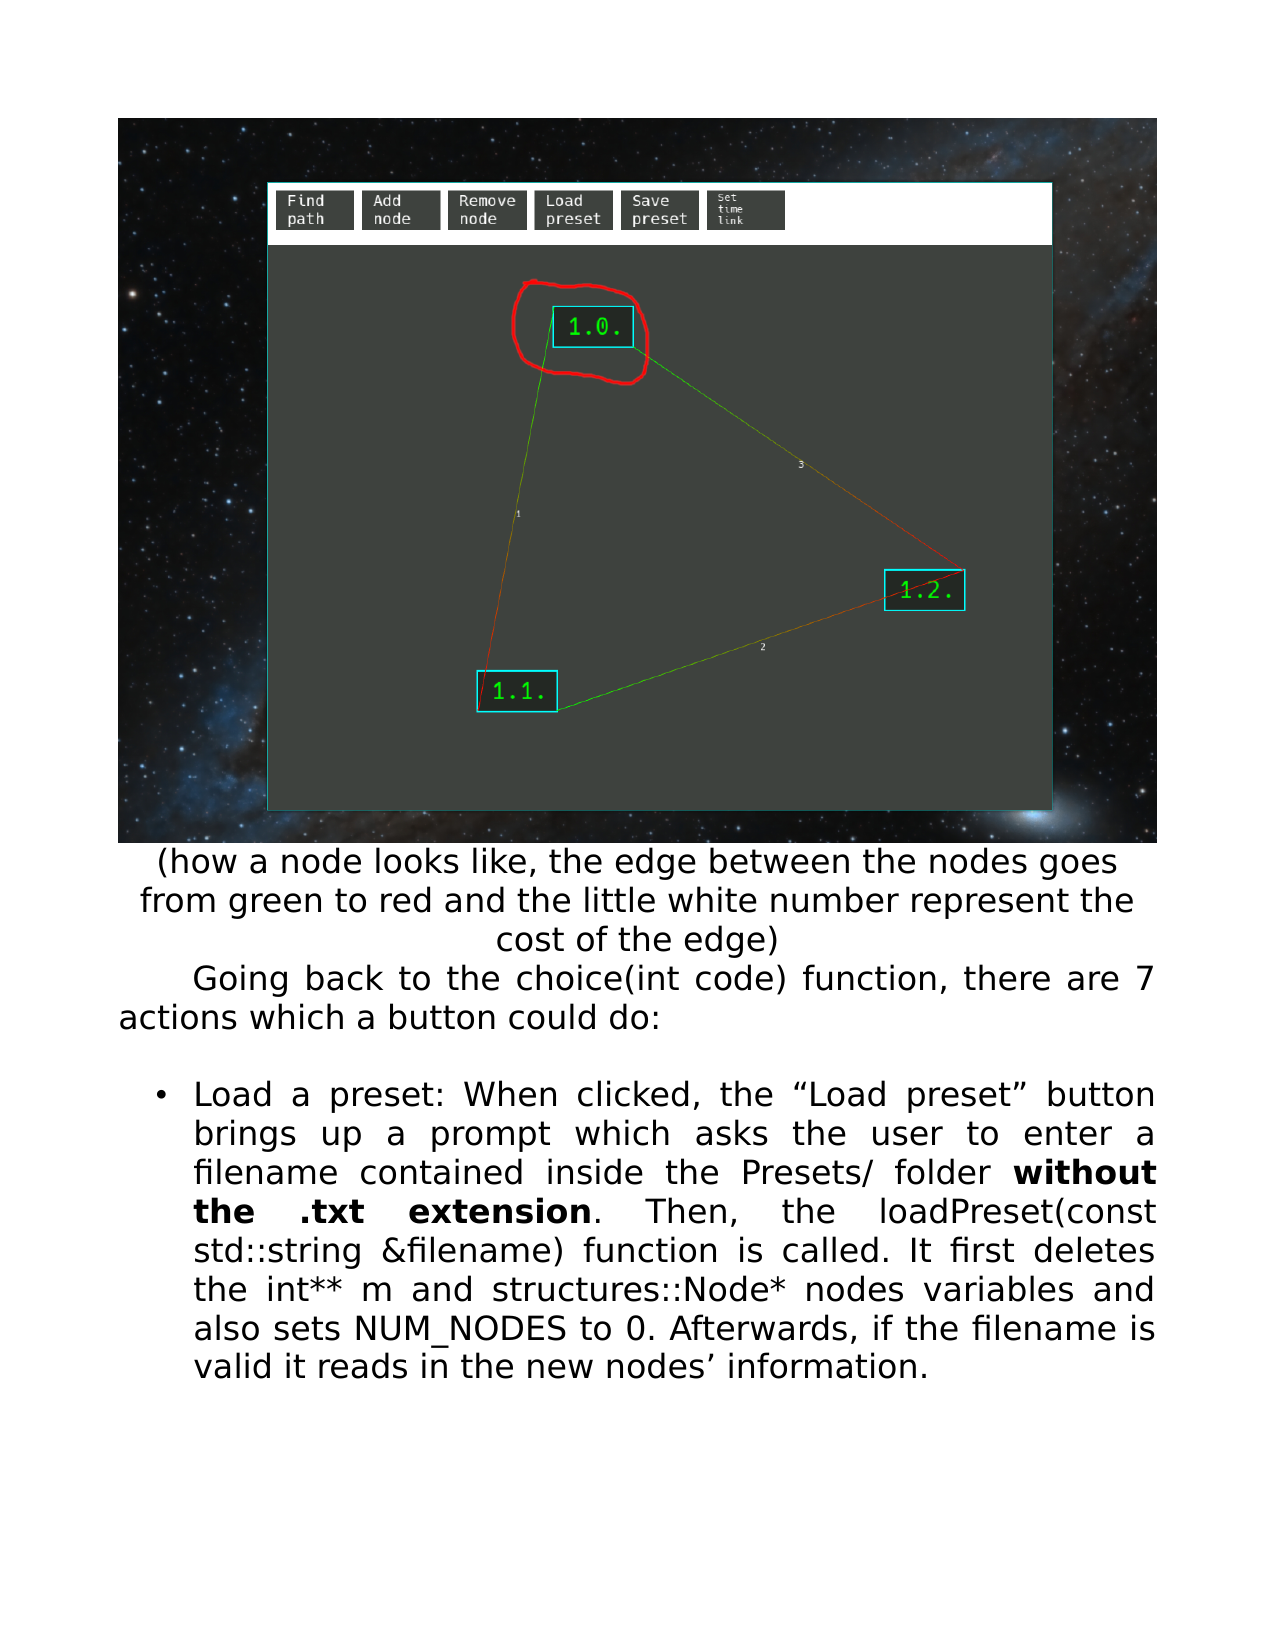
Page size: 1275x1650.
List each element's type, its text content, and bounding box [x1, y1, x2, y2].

text (how a node looks like, the edge between the nodes goes from green to red and the little white number represent the cost of the edge) [118, 843, 1157, 959]
picture [118, 118, 1157, 843]
list Load a preset: When clicked, the “Load preset” button brings up a prompt which asks the user to enter a filename contained inside the Presets/ folder without the .txt extension. Then, the loadPreset(const std::string &filename) function is called. It first deletes the int** m and structures::Node* nodes variables and also sets NUM_NODES to 0. Afterwards, if the filename is valid it reads in the new nodes’ information. [156, 1076, 1157, 1387]
text Going back to the choice(int code) function, there are 7 actions which a button could do: [118, 959, 1157, 1037]
